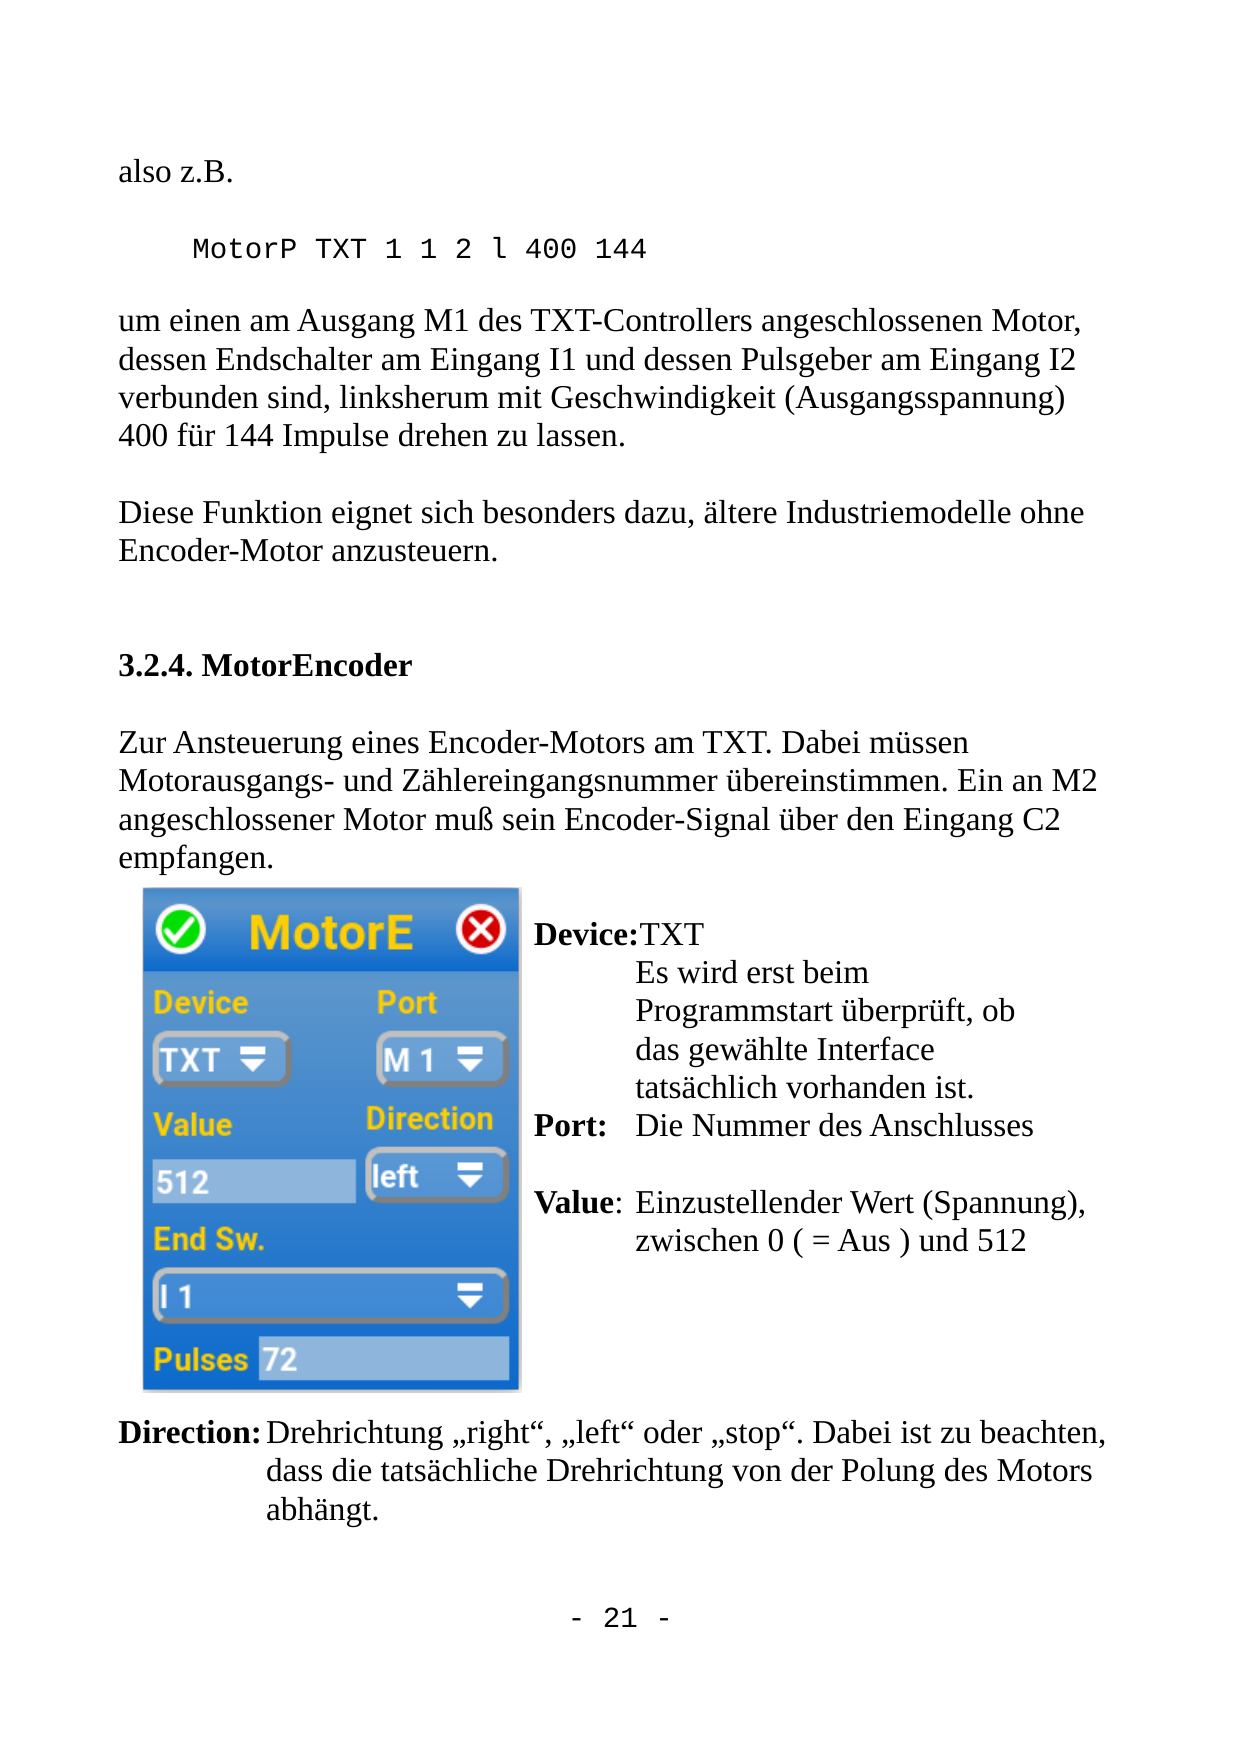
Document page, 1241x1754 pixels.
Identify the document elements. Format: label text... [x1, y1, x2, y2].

text Device:TXT [522, 914, 1122, 952]
text Value: Einzustellender Wert (Spannung), zwischen 0 ( = Aus ) und 512 [522, 1182, 1122, 1259]
text Es wird erst beim Programmstart überprüft, ob das gewählte Interface tatsächlich vorhanden ist. [522, 952, 1122, 1106]
text 3.2.4. MotorEncoder [118, 646, 1122, 684]
text [118, 952, 142, 1106]
text dass die tatsächliche Drehrichtung von der Polung des Motors [118, 1451, 1122, 1489]
text Direction: Drehrichtung „right“, „left“ oder „stop“. Dabei ist zu beachten, [118, 1412, 1122, 1451]
text also z.B. [118, 151, 1122, 189]
text Zur Ansteuerung eines Encoder-Motors am TXT. Dabei müssen Motorausgangs- und Zählereingangsnummer übereinstimmen. Ein an M2 angeschlossener Motor muß sein Encoder-Signal über den Eingang C2 empfangen. [118, 722, 1122, 876]
text [118, 1182, 142, 1259]
text Diese Funktion eignet sich besonders dazu, ältere Industriemodelle ohne Encoder-Motor anzusteuern. [118, 492, 1122, 569]
picture [142, 887, 522, 1393]
text MotorP TXT 1 1 2 l 400 144 [118, 228, 1122, 268]
text [118, 1106, 142, 1144]
text Port: Die Nummer des Anschlusses [522, 1106, 1122, 1144]
text abhängt. [118, 1489, 1122, 1527]
text um einen am Ausgang M1 des TXT-Controllers angeschlossenen Motor, dessen Endschalter am Eingang I1 und dessen Pulsgeber am Eingang I2 verbunden sind, linksherum mit Geschwindigkeit (Ausgangsspannung) 400 für 144 Impulse drehen zu lassen. [118, 301, 1122, 454]
text [118, 914, 142, 952]
